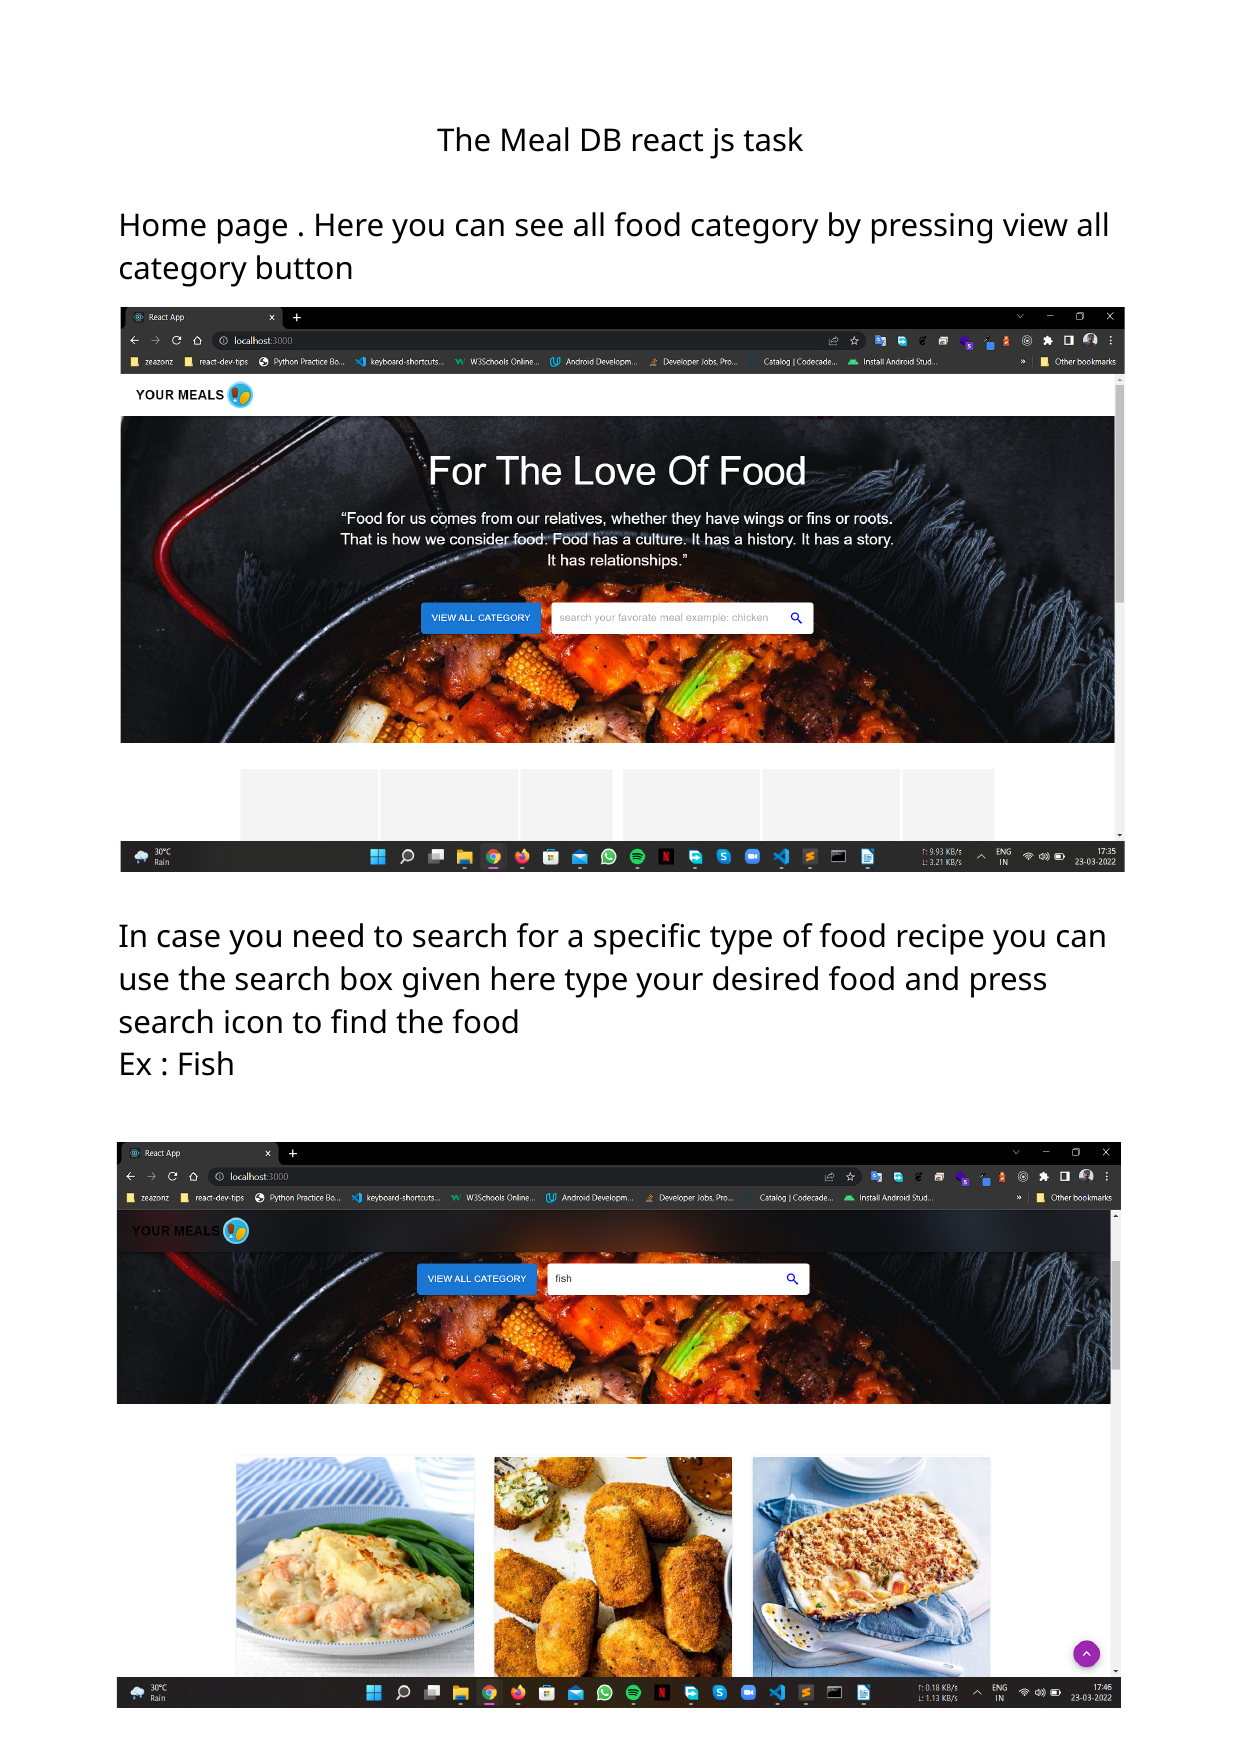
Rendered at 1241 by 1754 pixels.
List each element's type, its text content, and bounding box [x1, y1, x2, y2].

picture [120, 307, 1125, 872]
text Ex : Fish [118, 1042, 1122, 1085]
text The Meal DB react js task [118, 118, 1122, 161]
text In case you need to search for a specific type of food recipe you can use the search box given here type your desired food and press search icon to find the food [118, 914, 1122, 1042]
picture [116, 1142, 1121, 1708]
text Home page . Here you can see all food category by pressing view all category button [118, 203, 1122, 288]
